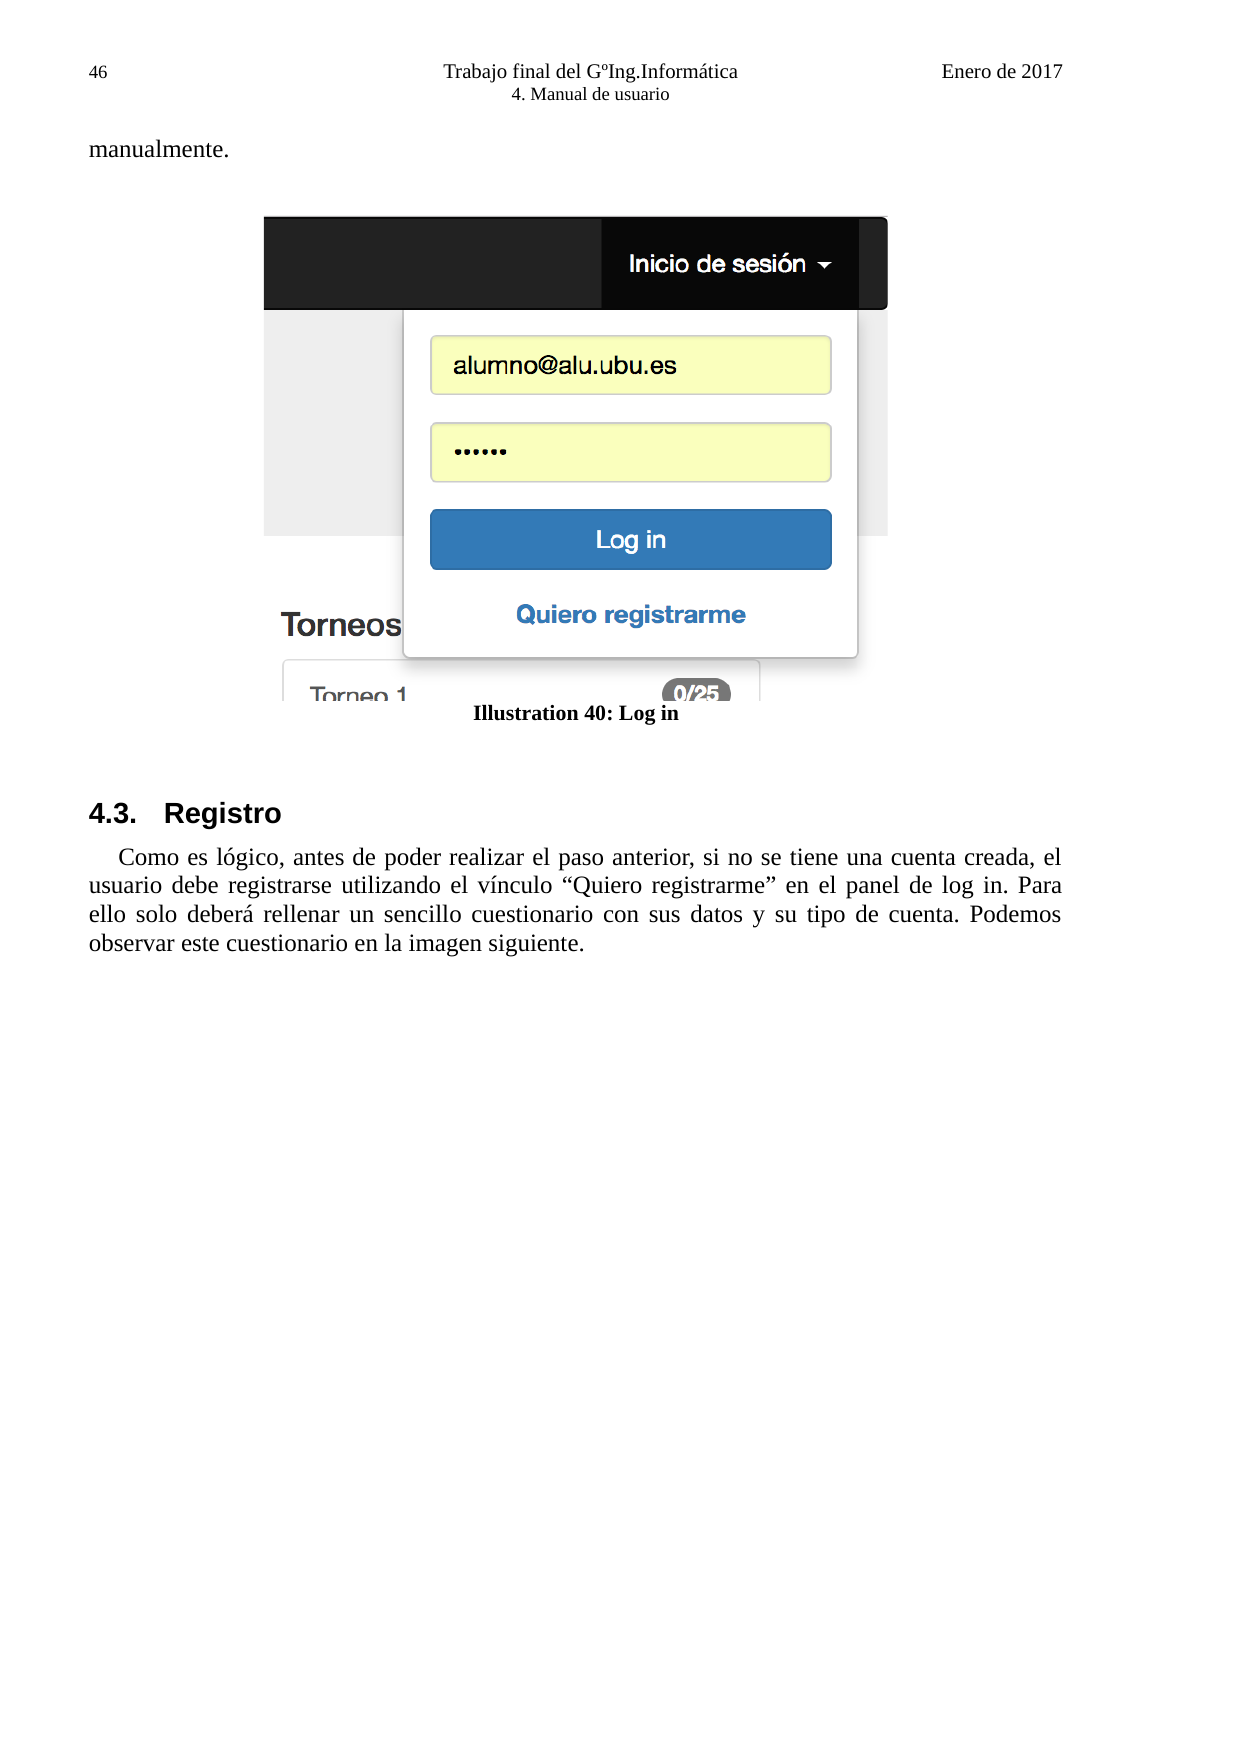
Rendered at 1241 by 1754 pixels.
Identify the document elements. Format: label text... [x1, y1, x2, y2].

picture [263, 215, 888, 701]
subtitle Registro [88, 797, 1063, 830]
text manualmente. [88, 134, 1063, 163]
text Como es lógico, antes de poder realizar el paso anterior, si no se tiene una cuenta creada, el usuario debe registrarse utilizando el vínculo “Quiero registrarme” en el panel de log in. Para ello solo deberá rellenar un sencillo cuestionario con sus datos y su tipo de cuenta. Podemos observar este cuestionario en la imagen siguiente. [88, 842, 1063, 957]
text Illustration 40: Log in [254, 215, 897, 725]
